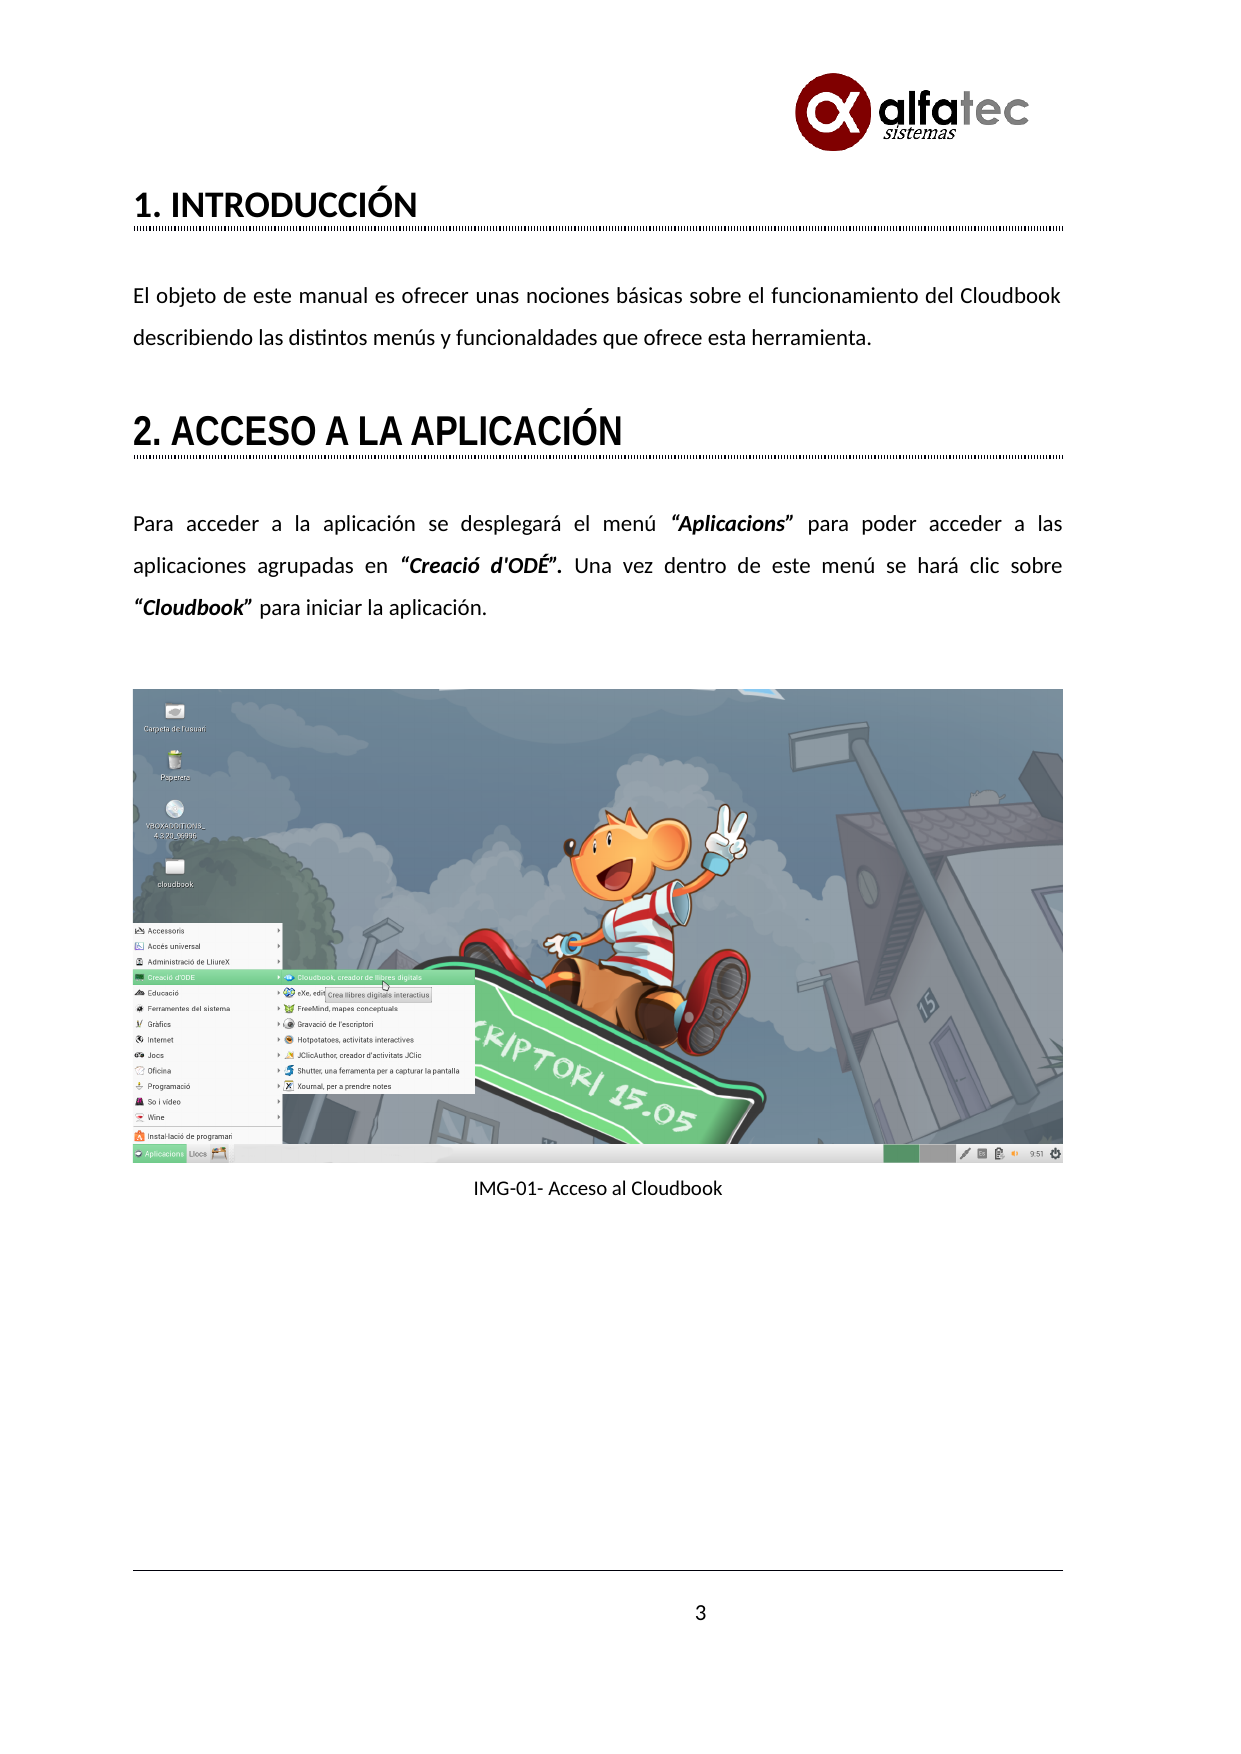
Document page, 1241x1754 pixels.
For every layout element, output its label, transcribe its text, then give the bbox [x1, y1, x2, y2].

subtitle INTRODUCCIÓN [133, 191, 1063, 231]
picture [795, 73, 1031, 151]
picture [132, 689, 1063, 1163]
text Para acceder a la aplicación se desplegará el menú “Aplicacions” para poder acceder a las aplicaciones agrupadas en “Creació d'ODÉ”. Una vez dentro de este menú se hará clic sobre “Cloudbook” para iniciar la aplicación. [133, 509, 1063, 621]
text IMG-01- Acceso al Cloudbook [133, 1163, 1063, 1201]
subtitle ACCESO A LA APLICACIÓN [133, 419, 1063, 459]
text El objeto de este manual es ofrecer unas nociones básicas sobre el funcionamiento del Cloudbook describiendo las distintos menús y funcionaldades que ofrece esta herramienta. [133, 281, 1063, 351]
